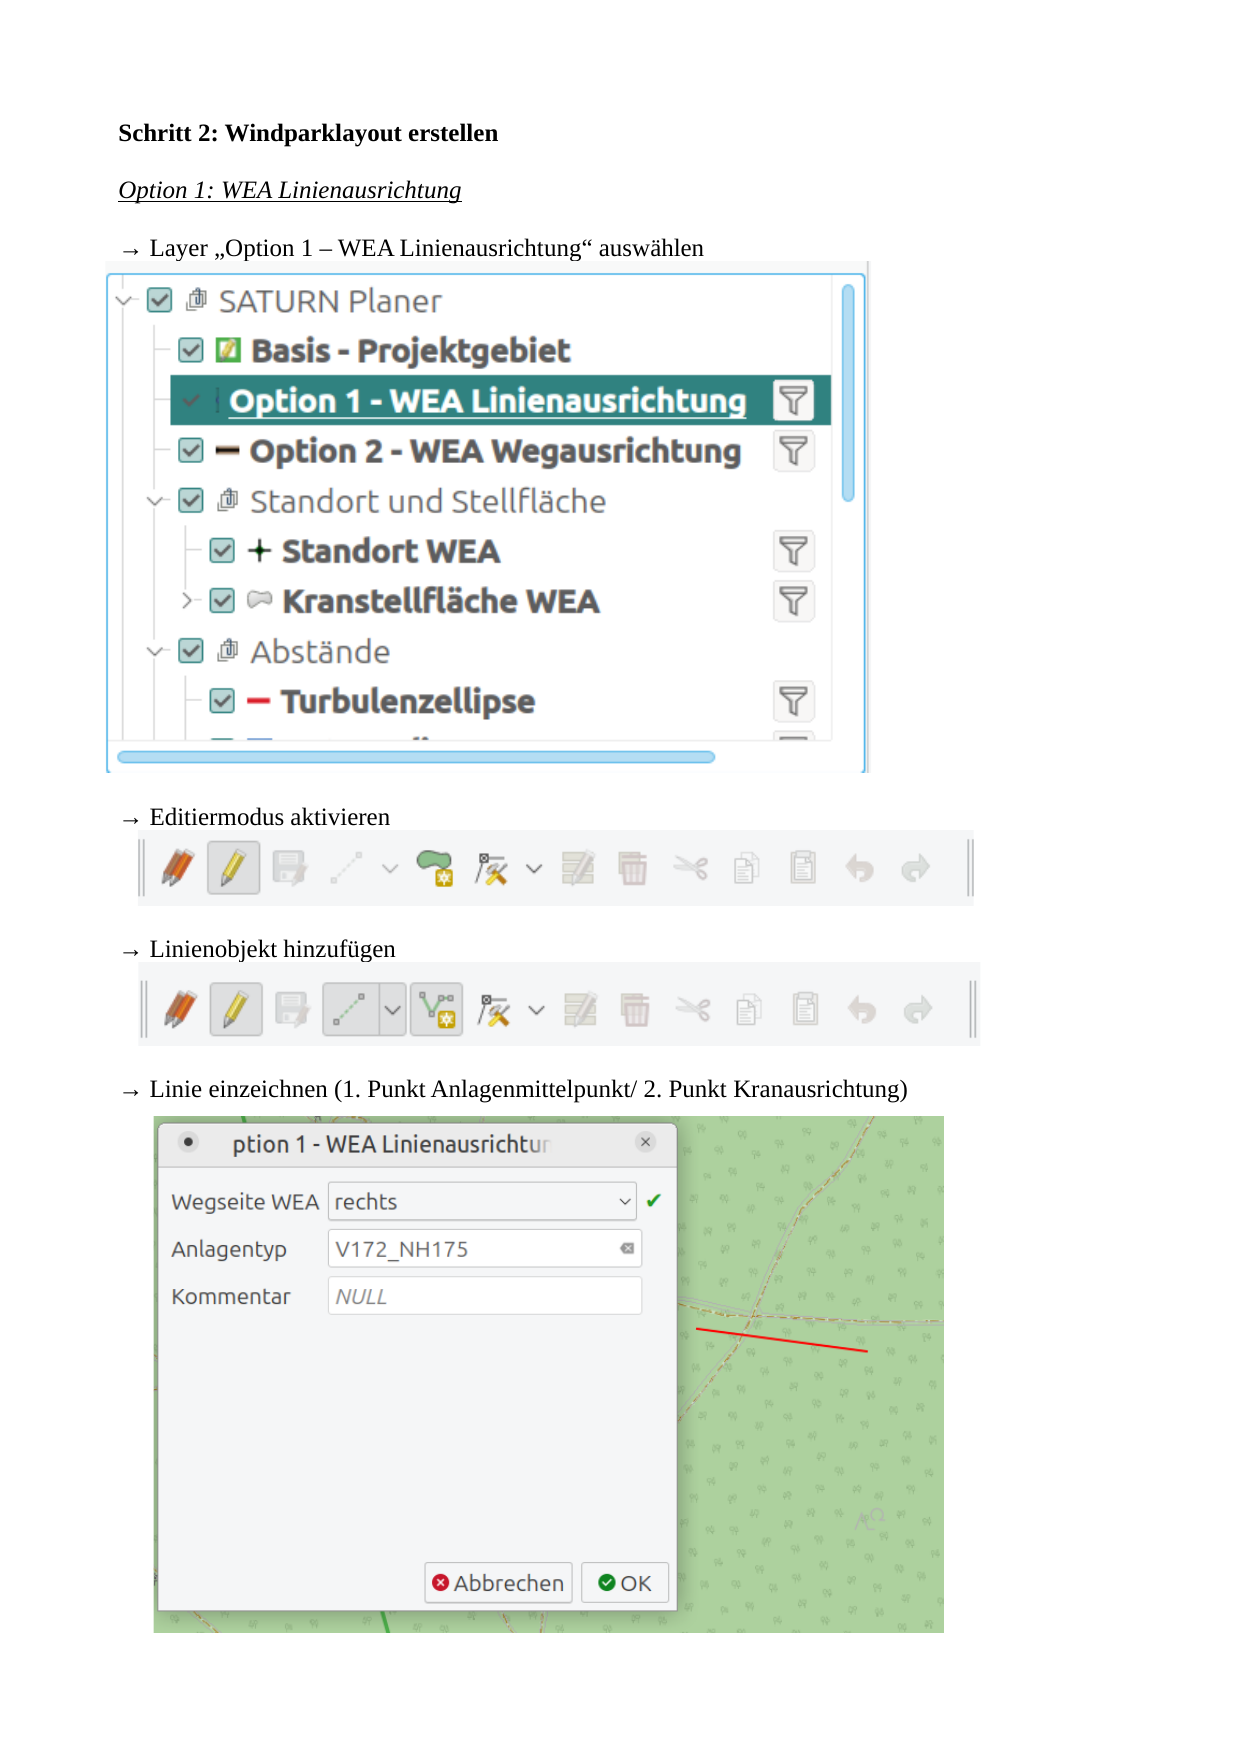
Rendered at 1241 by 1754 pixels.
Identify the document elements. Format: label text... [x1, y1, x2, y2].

picture [137, 830, 974, 906]
text → Editiermodus aktivieren [118, 802, 1122, 830]
text → Layer „Option 1 – WEA Linienausrichtung“ auswählen [118, 233, 1122, 262]
picture [105, 261, 872, 773]
text Schritt 2: Windparklayout erstellen [118, 118, 1122, 147]
text → Linie einzeichnen (1. Punkt Anlagenmittelpunkt/ 2. Punkt Kranausrichtung) [118, 1074, 1122, 1103]
picture [153, 1116, 944, 1633]
text Option 1: WEA Linienausrichtung [118, 176, 1122, 204]
text → Linienobjekt hinzufügen [118, 934, 1122, 963]
picture [138, 962, 981, 1046]
